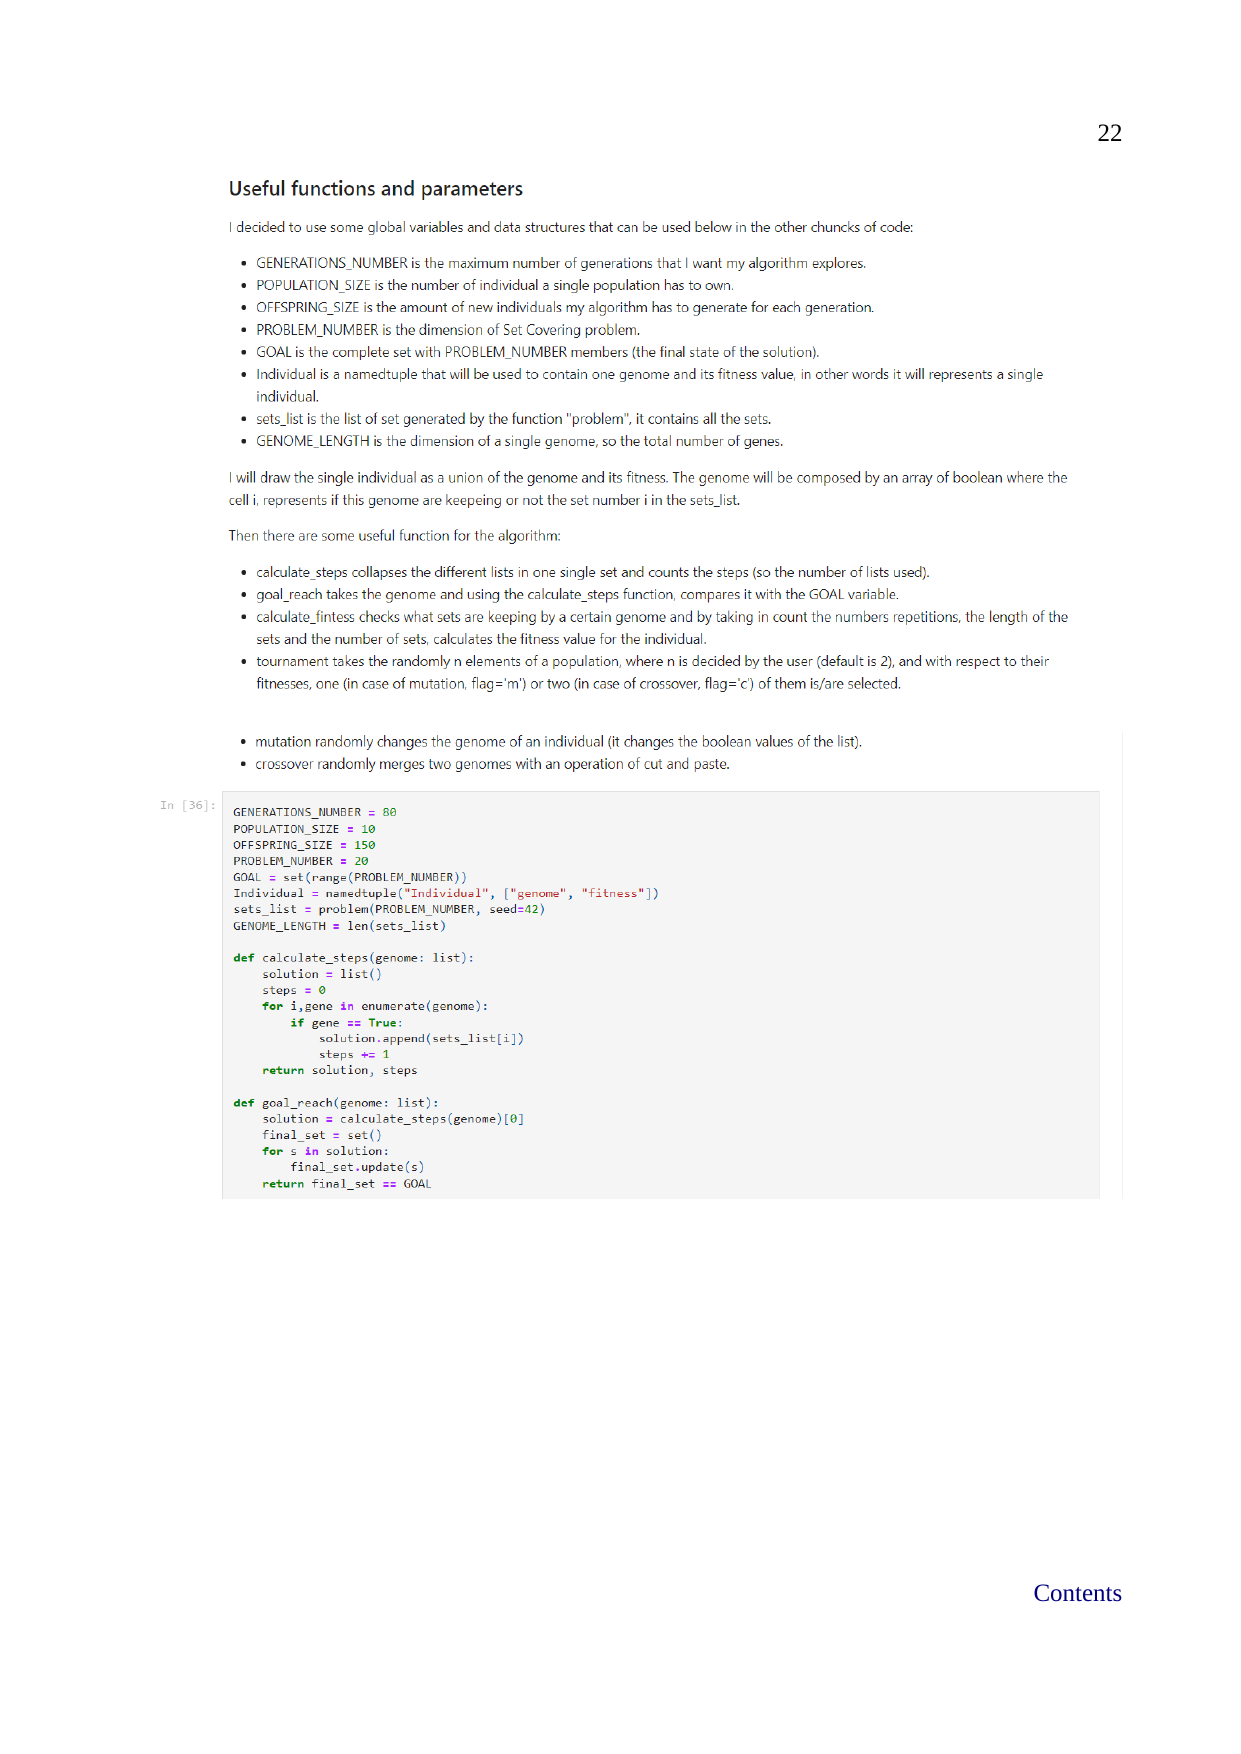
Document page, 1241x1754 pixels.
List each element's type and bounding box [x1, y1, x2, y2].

picture [118, 176, 1123, 696]
picture [118, 731, 1123, 1199]
